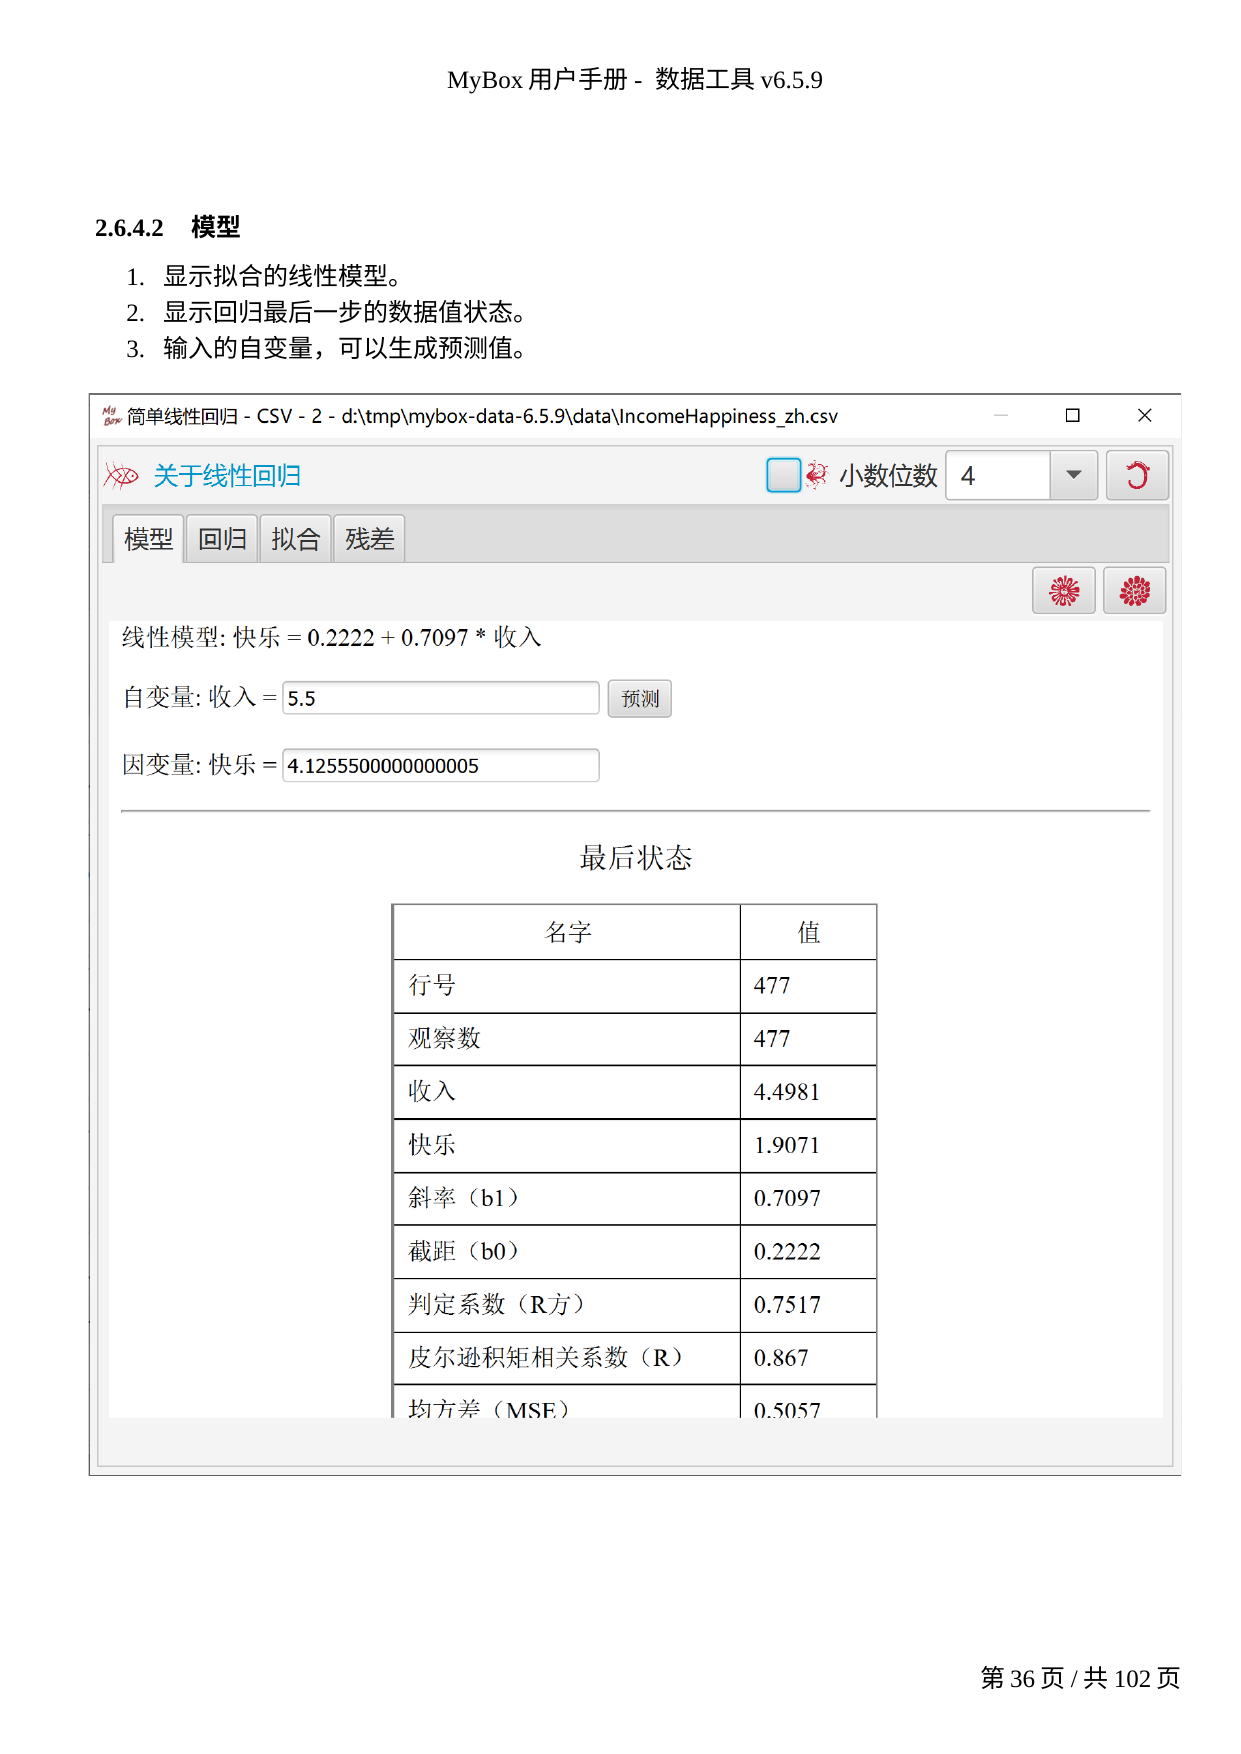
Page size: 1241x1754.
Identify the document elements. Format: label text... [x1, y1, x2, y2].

list 输入的自变量，可以生成预测值。 [126, 328, 1181, 365]
subtitle 模型 [88, 207, 1181, 243]
list 显示回归最后一步的数据值状态。 [126, 292, 1181, 328]
list 显示拟合的线性模型。 [126, 256, 1181, 292]
picture [88, 393, 1182, 1476]
